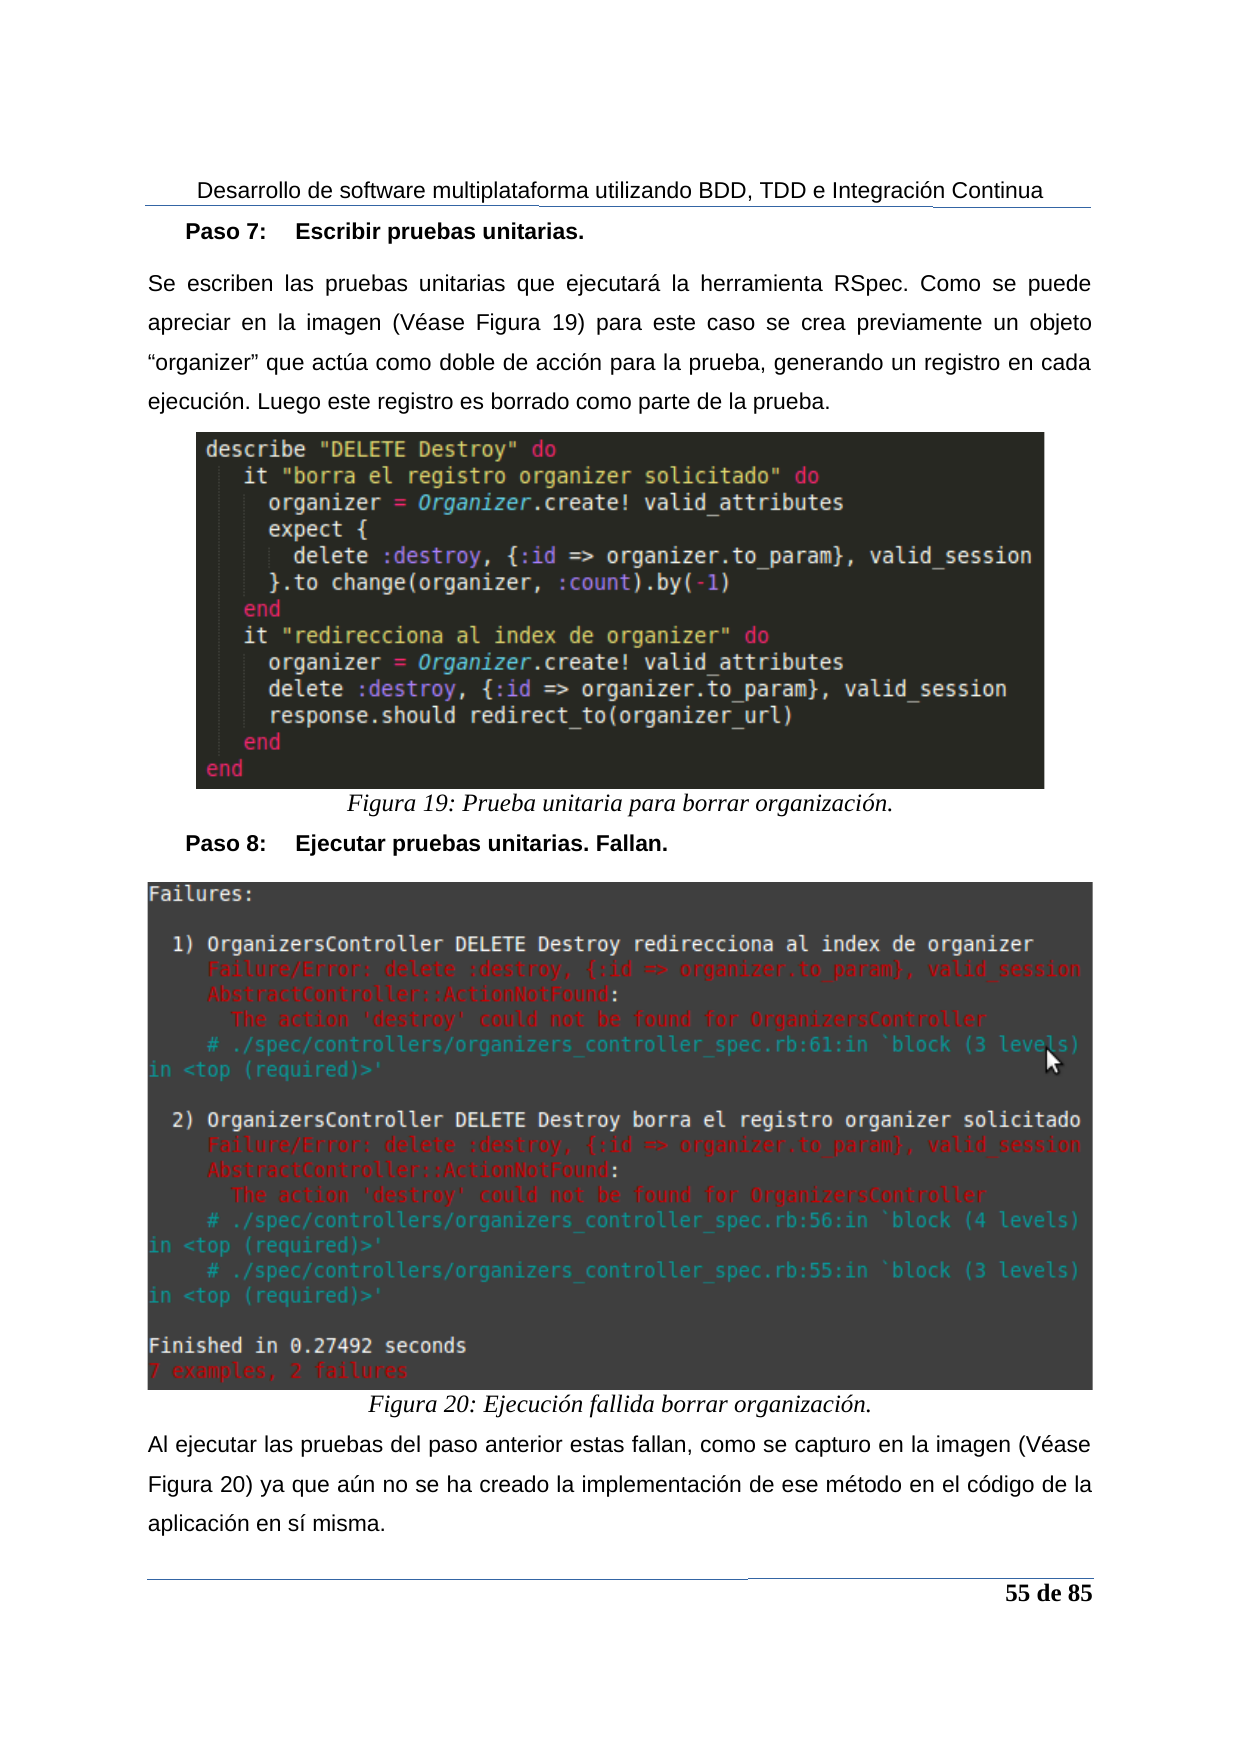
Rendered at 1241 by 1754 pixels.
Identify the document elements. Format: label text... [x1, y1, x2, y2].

list Al ejecutar las pruebas del paso anterior estas fallan, como se capturo en la imagen (Véase Figura 20) ya que aún no se ha creado la implementación de ese método en el código de la aplicación en sí misma. [110, 882, 1093, 1537]
picture [196, 432, 1045, 789]
list Escribir pruebas unitarias. [185, 218, 1093, 245]
picture [147, 882, 1093, 1390]
list [148, 870, 1093, 882]
text Se escriben las pruebas unitarias que ejecutará la herramienta RSpec. Como se puede apreciar en la imagen (Véase Figura 19) para este caso se crea previamente un objeto “organizer” que actúa como doble de acción para la prueba, generando un registro en cada ejecución. Luego este registro es borrado como parte de la prueba. [148, 269, 1093, 414]
list [196, 420, 1044, 432]
list Figura 19: Prueba unitaria para borrar organización. [196, 789, 1044, 817]
list Ejecutar pruebas unitarias. Fallan. [185, 439, 1093, 857]
list Figura 20: Ejecución fallida borrar organización. [148, 1390, 1093, 1418]
